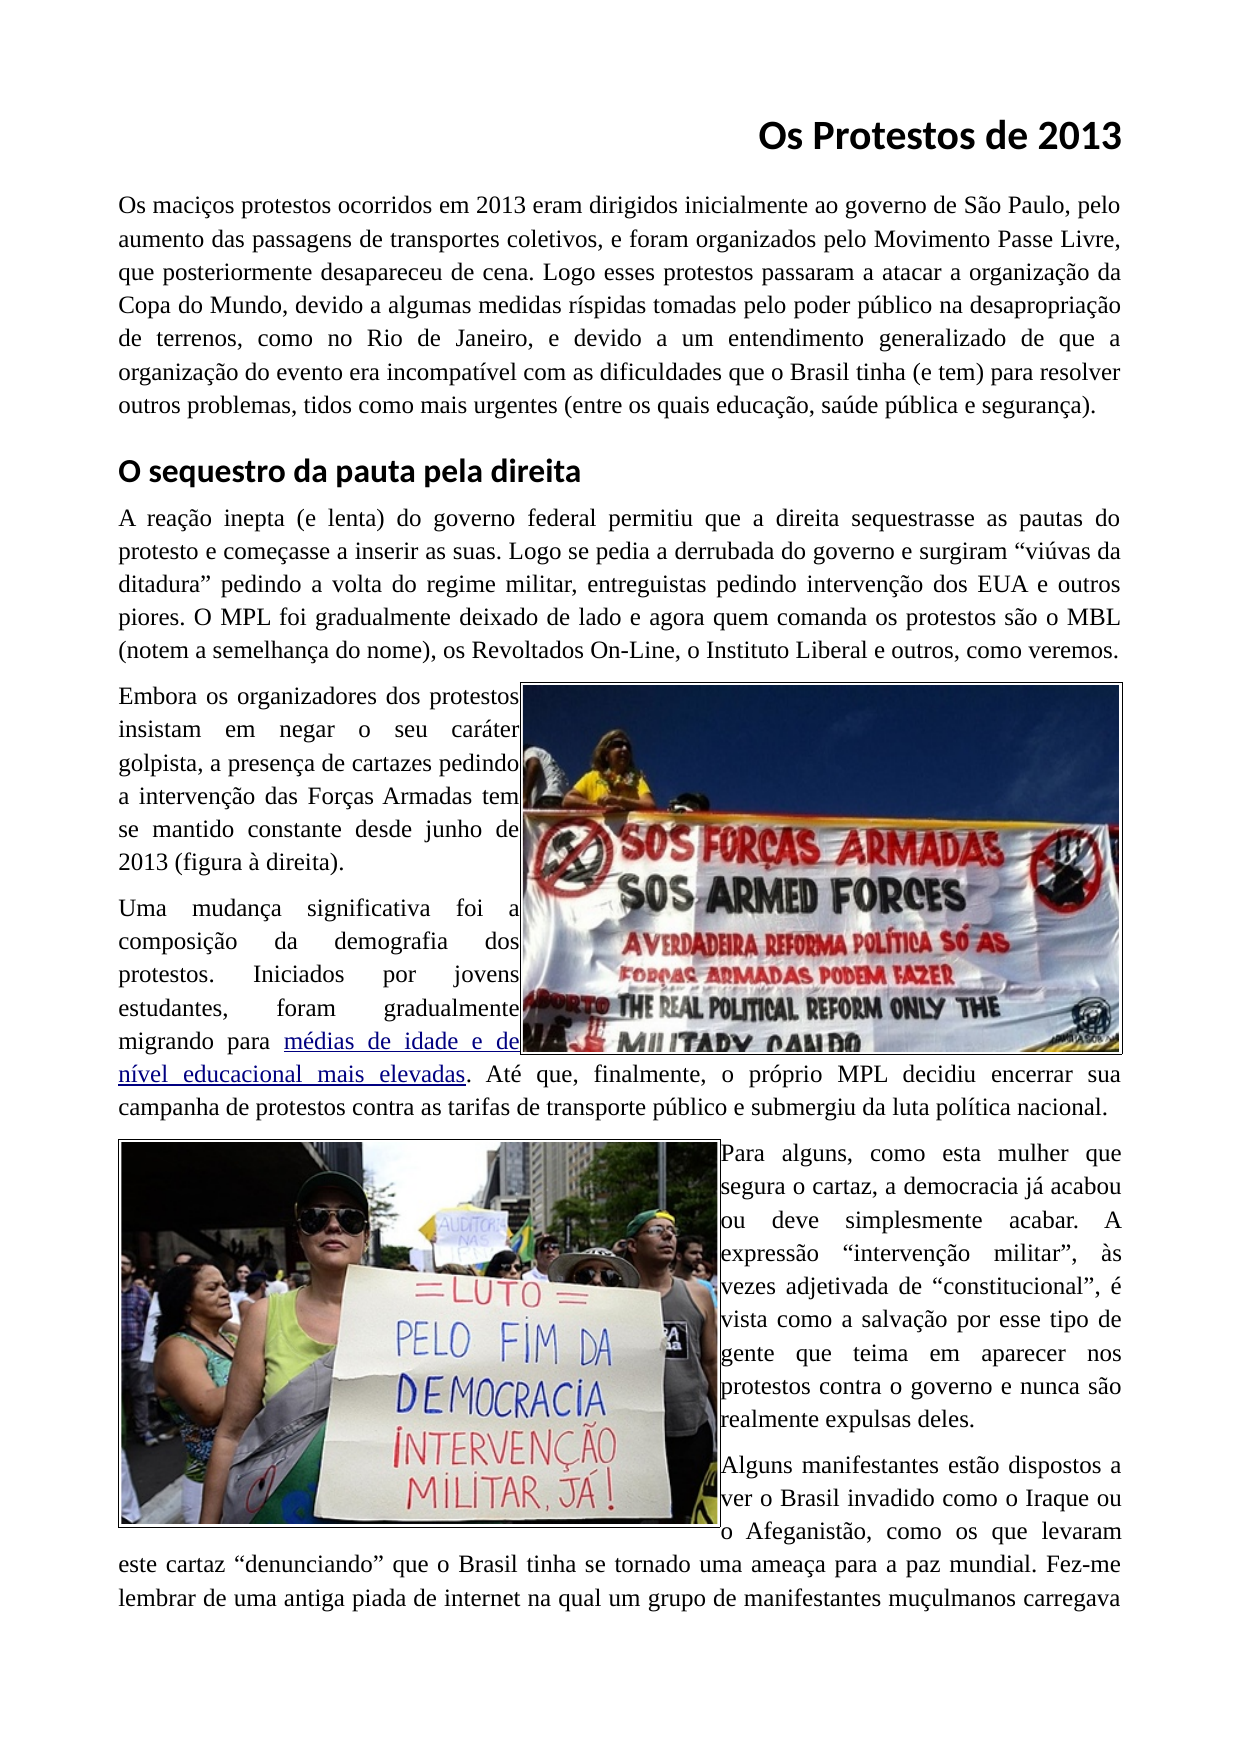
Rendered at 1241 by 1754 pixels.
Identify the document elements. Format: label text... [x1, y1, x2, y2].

subtitle Os Protestos de 2013 [118, 118, 1122, 160]
text Para alguns, como esta mulher que segura o cartaz, a democracia já acabou ou deve simplesmente acabar. A expressão “intervenção militar”, às vezes adjetivada de “constitucional”, é vista como a salvação por esse tipo de gente que teima em aparecer nos protestos contra o governo e nunca são realmente expulsas deles. [721, 1139, 1122, 1433]
subtitle O sequestro da pauta pela direita [118, 458, 1122, 491]
text [521, 683, 1122, 1054]
text A reação inepta (e lenta) do governo federal permitiu que a direita sequestrasse as pautas do protesto e começasse a inserir as suas. Logo se pedia a derrubada do governo e surgiram “viúvas da ditadura” pedindo a volta do regime militar, entreguistas pedindo intervenção dos EUA e outros piores. O MPL foi gradualmente deixado de lado e agora quem comanda os protestos são o MBL (notem a semelhança do nome), os Revoltados On-Line, o Instituto Liberal e outros, como veremos. [118, 504, 1122, 664]
text Alguns manifestantes estão dispostos a ver o Brasil invadido como o Iraque ou o Afeganistão, como os que levaram este cartaz “denunciando” que o Brasil tinha se tornado uma ameaça para a paz mundial. Fez-me lembrar de uma antiga piada de internet na qual um grupo de manifestantes muçulmanos carregava [118, 1451, 1122, 1611]
text Uma mudança significativa foi a composição da demografia dos protestos. Iniciados por jovens estudantes, foram gradualmente migrando para médias de idade e de nível educacional mais elevadas. Até que, finalmente, o próprio MPL decidiu encerrar sua campanha de protestos contra as tarifas de transporte público e submergiu da luta política nacional. [118, 894, 1122, 1121]
text Os maciços protestos ocorridos em 2013 eram dirigidos inicialmente ao governo de São Paulo, pelo aumento das passagens de transportes coletivos, e foram organizados pelo Movimento Passe Livre, que posteriormente desapareceu de cena. Logo esses protestos passaram a atacar a organização da Copa do Mundo, devido a algumas medidas ríspidas tomadas pelo poder público na desapropriação de terrenos, como no Rio de Janeiro, e devido a um entendimento generalizado de que a organização do evento era incompatível com as dificuldades que o Brasil tinha (e tem) para resolver outros problemas, tidos como mais urgentes (entre os quais educação, saúde pública e segurança). [118, 192, 1122, 419]
picture [121, 1142, 718, 1524]
text [119, 1140, 720, 1527]
text Embora os organizadores dos protestos insistam em negar o seu caráter golpista, a presença de cartazes pedindo a intervenção das Forças Armadas tem se mantido constante desde junho de 2013 (figura à direita). [118, 682, 520, 876]
picture [522, 685, 1119, 1052]
